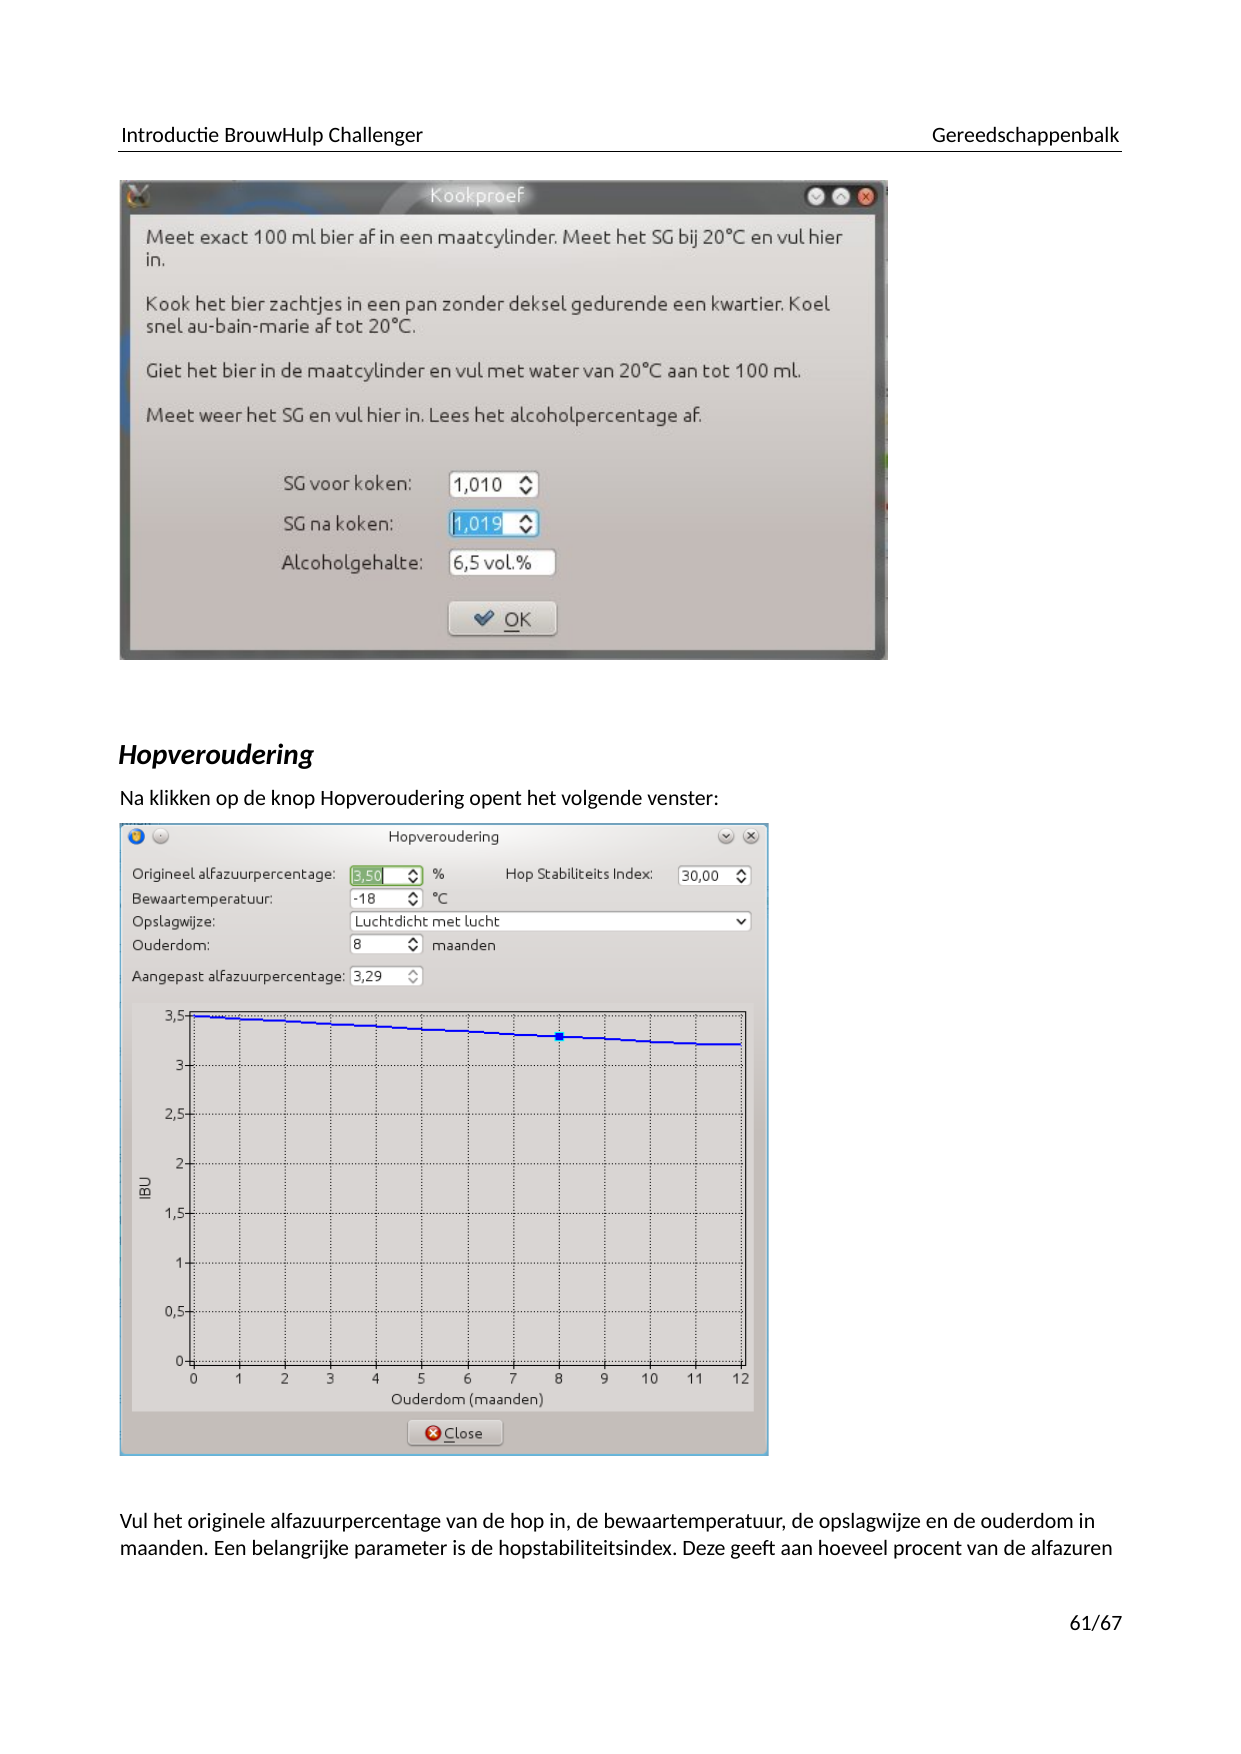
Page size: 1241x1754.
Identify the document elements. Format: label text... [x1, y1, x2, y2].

text Na klikken op de knop Hopveroudering opent het volgende venster: [119, 784, 1122, 811]
picture [119, 823, 769, 1456]
subtitle Hopveroudering [118, 736, 1122, 772]
picture [119, 180, 888, 660]
text Vul het originele alfazuurpercentage van de hop in, de bewaartemperatuur, de opslagwijze en de ouderdom in maanden. Een belangrijke parameter is de hopstabiliteitsindex. Deze geeft aan hoeveel procent van de alfazuren [119, 1507, 1122, 1561]
